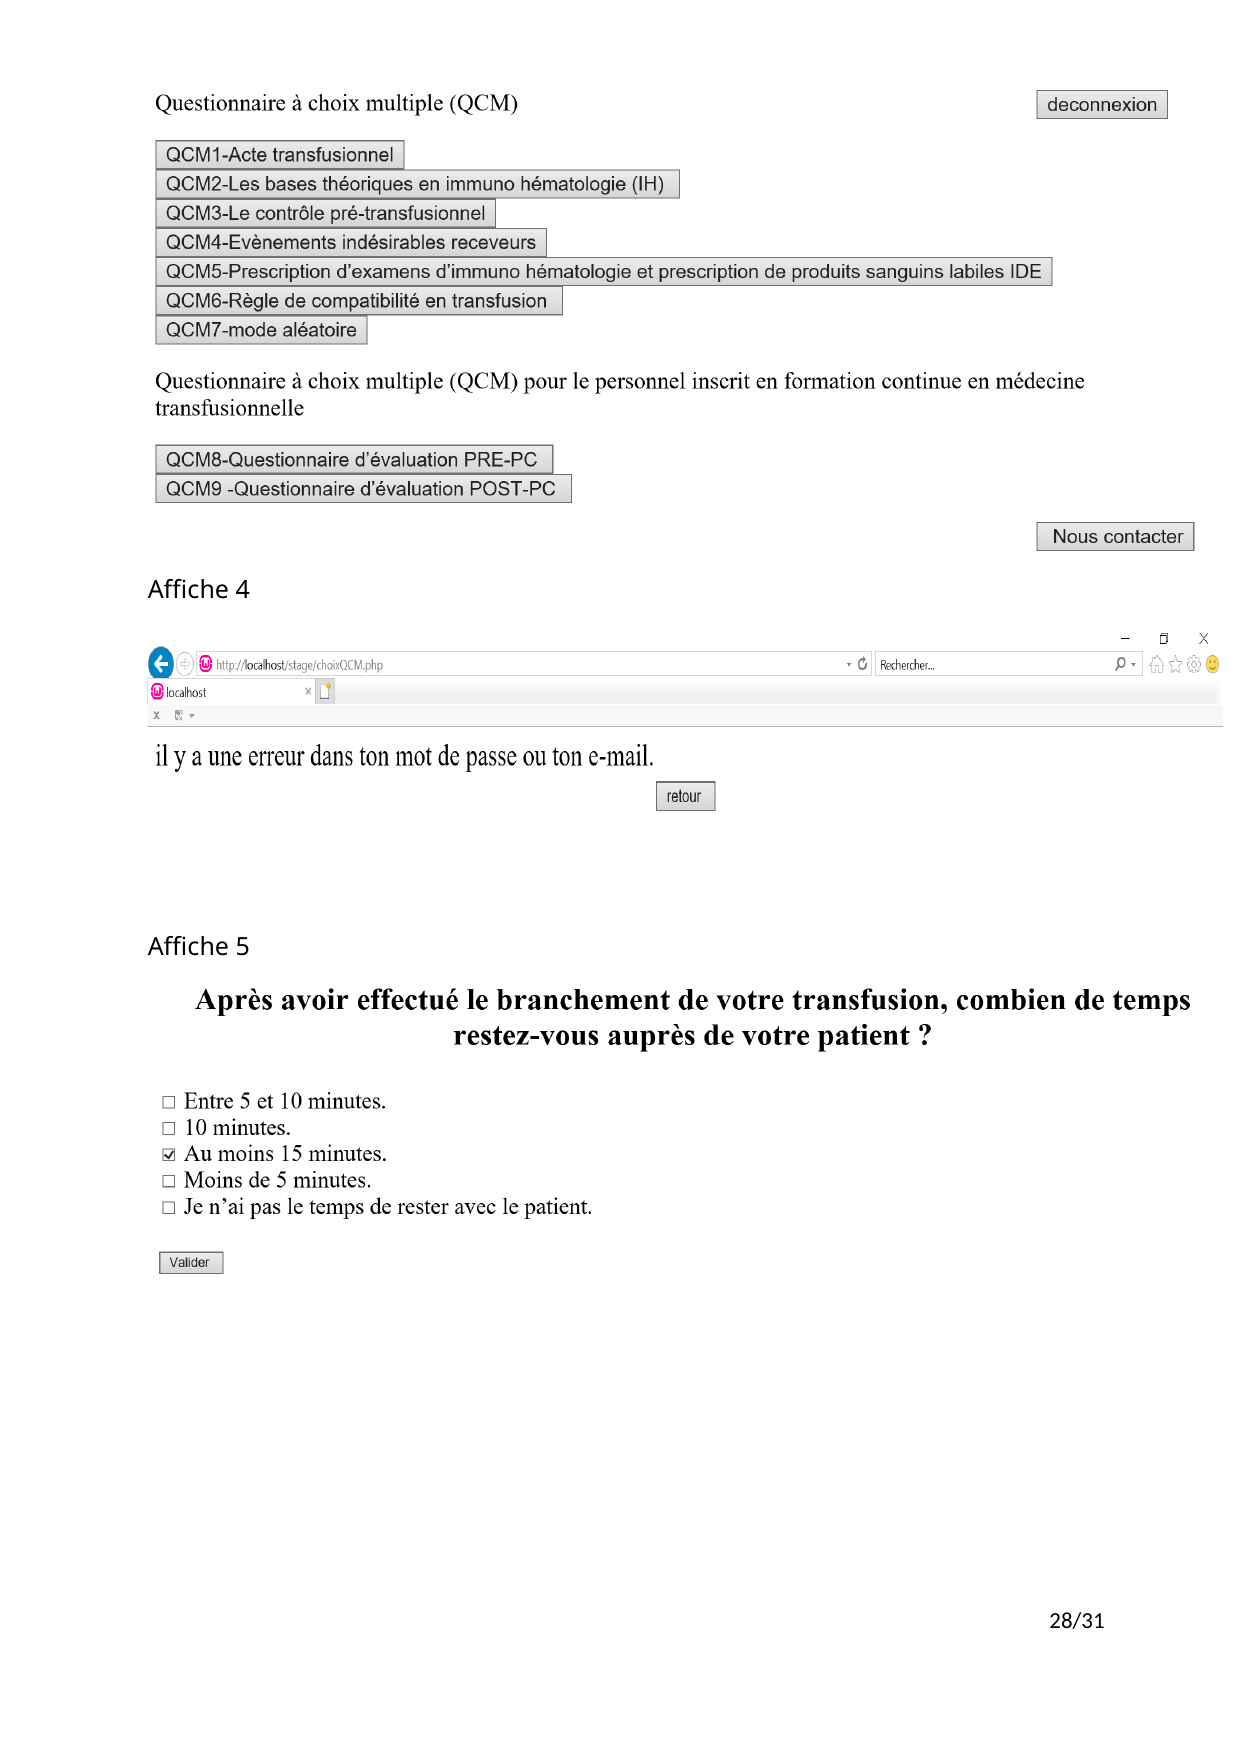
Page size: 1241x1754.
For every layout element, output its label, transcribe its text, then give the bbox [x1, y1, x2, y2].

text Affiche 4 [148, 572, 1093, 606]
text Affiche 5 [148, 928, 1093, 962]
